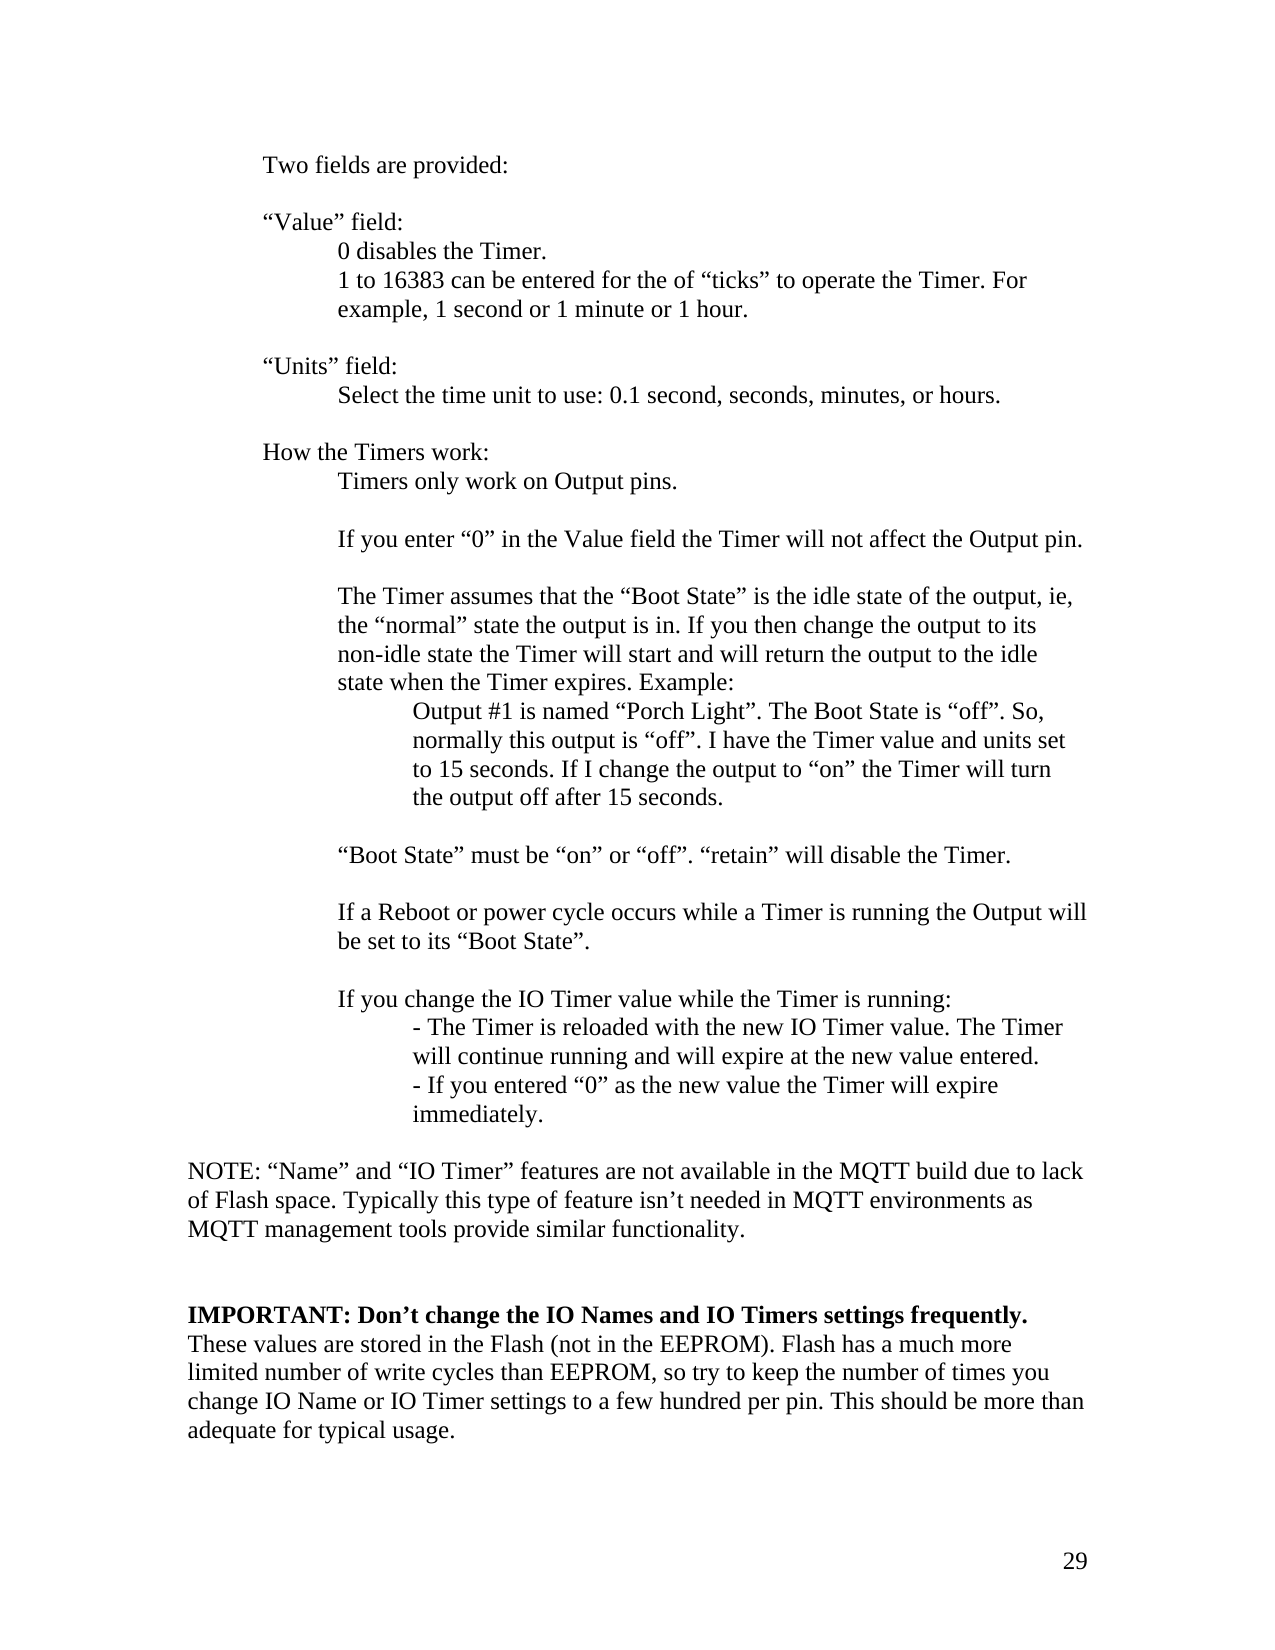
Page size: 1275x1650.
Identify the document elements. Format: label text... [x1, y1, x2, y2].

text “Boot State” must be “on” or “off”. “retain” will disable the Timer. [337, 840, 1087, 869]
text Select the time unit to use: 0.1 second, seconds, minutes, or hours. [337, 380, 1087, 409]
text Output #1 is named “Porch Light”. The Boot State is “off”. So, normally this output is “off”. I have the Timer value and units set to 15 seconds. If I change the output to “on” the Timer will turn the output off after 15 seconds. [412, 696, 1087, 811]
text Two fields are provided: [262, 150, 1087, 179]
text “Units” field: [262, 351, 1087, 380]
text IMPORTANT: Don’t change the IO Names and IO Timers settings frequently. These values are stored in the Flash (not in the EEPROM). Flash has a much more limited number of write cycles than EEPROM, so try to keep the number of times you change IO Name or IO Timer settings to a few hundred per pin. This should be more than adequate for typical usage. [187, 1300, 1087, 1444]
text The Timer assumes that the “Boot State” is the idle state of the output, ie, the “normal” state the output is in. If you then change the output to its non-idle state the Timer will start and will return the output to the idle state when the Timer expires. Example: [337, 581, 1087, 696]
text - If you entered “0” as the new value the Timer will expire immediately. [412, 1070, 1087, 1127]
text If you enter “0” in the Value field the Timer will not affect the Output pin. [337, 524, 1087, 552]
text NOTE: “Name” and “IO Timer” features are not available in the MQTT build due to lack of Flash space. Typically this type of feature isn’t needed in MQTT environments as MQTT management tools provide similar functionality. [187, 1156, 1087, 1242]
text How the Timers work: [262, 437, 1087, 466]
text “Value” field: [262, 207, 1087, 236]
text If you change the IO Timer value while the Timer is running: [337, 984, 1087, 1012]
text - The Timer is reloaded with the new IO Timer value. The Timer will continue running and will expire at the new value entered. [412, 1012, 1087, 1070]
text 1 to 16383 can be entered for the of “ticks” to operate the Timer. For example, 1 second or 1 minute or 1 hour. [337, 265, 1087, 322]
text If a Reboot or power cycle occurs while a Timer is running the Output will be set to its “Boot State”. [337, 897, 1087, 955]
text 0 disables the Timer. [337, 236, 1087, 265]
text Timers only work on Output pins. [337, 466, 1087, 495]
